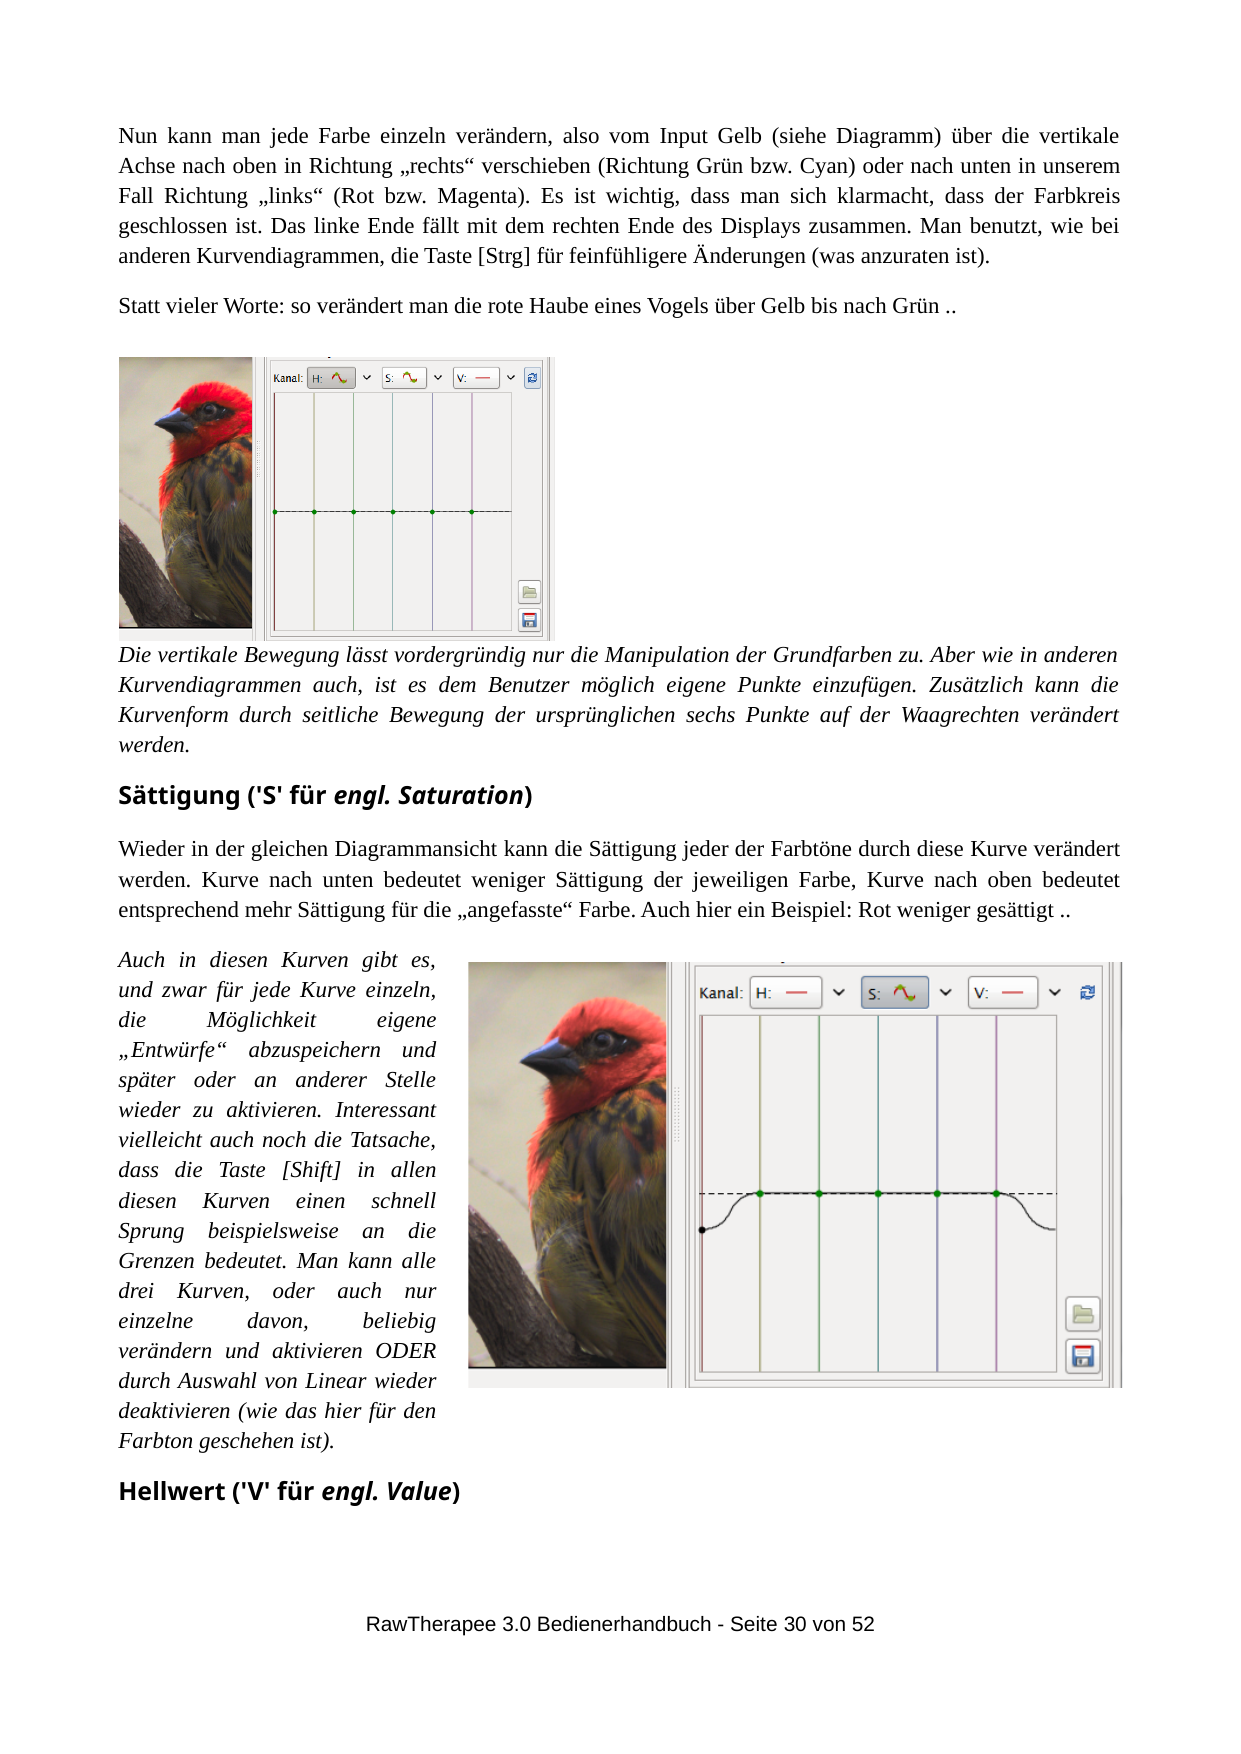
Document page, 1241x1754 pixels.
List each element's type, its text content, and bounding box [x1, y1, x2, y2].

picture [468, 962, 1123, 1388]
text Wieder in der gleichen Diagrammansicht kann die Sättigung jeder der Farbtöne durch diese Kurve verändert werden. Kurve nach unten bedeutet weniger Sättigung der jeweiligen Farbe, Kurve nach oben bedeutet entsprechend mehr Sättigung für die „angefasste“ Farbe. Auch hier ein Beispiel: Rot weniger gesättigt .. [118, 832, 1122, 922]
picture [119, 357, 555, 641]
subtitle Hellwert ('V' für engl. Value) [118, 1474, 1122, 1508]
text Statt vieler Worte: so verändert man die rote Haube eines Vogels über Gelb bis nach Grün .. [118, 289, 1122, 319]
text Die vertikale Bewegung lässt vordergründig nur die Manipulation der Grundfarben zu. Aber wie in anderen Kurvendiagrammen auch, ist es dem Benutzer möglich eigene Punkte einzufügen. Zusätzlich kann die Kurvenform durch seitliche Bewegung der ursprünglichen sechs Punkte auf der Waagrechten verändert werden. [118, 339, 1122, 758]
subtitle Sättigung ('S' für engl. Saturation) [118, 778, 1122, 812]
text Auch in diesen Kurven gibt es, und zwar für jede Kurve einzeln, die Möglichkeit eigene „Entwürfe“ abzuspeichern und später oder an anderer Stelle wieder zu aktivieren. Interessant vielleicht auch noch die Tatsache, dass die Taste [Shift] in allen diesen Kurven einen schnell Sprung beispielsweise an die Grenzen bedeutet. Man kann alle drei Kurven, oder auch nur einzelne davon, beliebig verändern und aktivieren ODER durch Auswahl von Linear wieder deaktivieren (wie das hier für den Farbton geschehen ist). [118, 942, 1122, 1454]
text Nun kann man jede Farbe einzeln verändern, also vom Input Gelb (siehe Diagramm) über die vertikale Achse nach oben in Richtung „rechts“ verschieben (Richtung Grün bzw. Cyan) oder nach unten in unserem Fall Richtung „links“ (Rot bzw. Magenta). Es ist wichtig, dass man sich klarmacht, dass der Farbkreis geschlossen ist. Das linke Ende fällt mit dem rechten Ende des Displays zusammen. Man benutzt, wie bei anderen Kurvendiagrammen, die Taste [Strg] für feinfühligere Änderungen (was anzuraten ist). [118, 118, 1122, 269]
